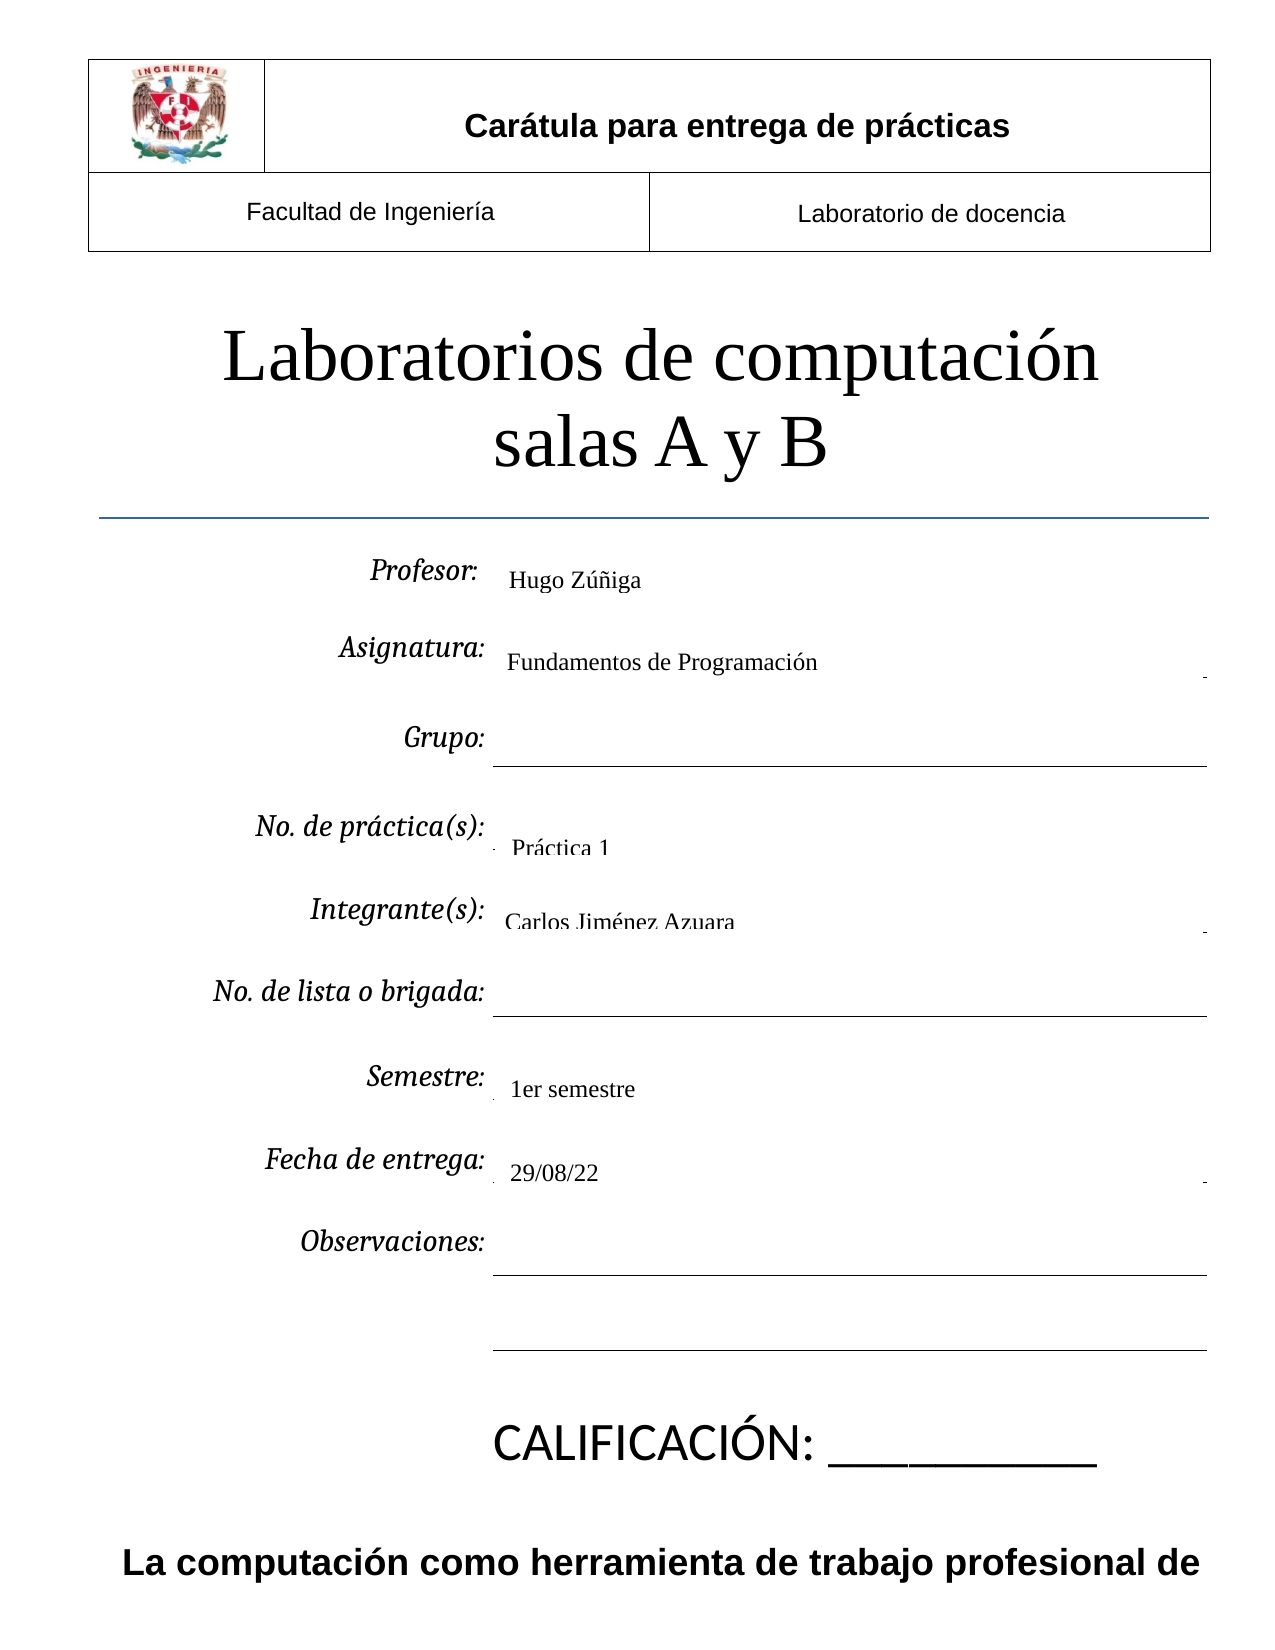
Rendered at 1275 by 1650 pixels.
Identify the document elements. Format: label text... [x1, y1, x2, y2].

table_cell [493, 933, 1207, 1016]
table_cell [493, 678, 1207, 766]
table_cell No. de práctica(s): [118, 766, 493, 849]
table_header Carátula para entrega de prácticas [265, 60, 1210, 172]
table_cell [118, 1275, 493, 1350]
table_header Profesor: [118, 519, 493, 587]
table_cell [490, 899, 1202, 936]
table_cell [493, 602, 1207, 677]
table_header [493, 511, 1207, 517]
table_cell [492, 640, 1202, 684]
text CALIFICACIÓN: __________ [118, 1408, 1205, 1474]
text La computación como herramienta de trabajo profesional de [118, 1540, 1205, 1583]
text salas A y B [118, 396, 1205, 482]
text Laboratorios de computación [118, 310, 1205, 396]
table_cell Grupo: [118, 677, 493, 766]
table_cell Semestre: [495, 1067, 1211, 1108]
table_cell Integrante(s): [118, 849, 493, 932]
table_header [118, 511, 493, 517]
table_cell Observaciones: [118, 1182, 493, 1275]
table_cell Facultad de Ingeniería [89, 173, 649, 251]
table_cell [493, 850, 1207, 932]
table_cell [495, 1151, 1202, 1192]
table_cell Asignatura: [118, 587, 493, 677]
table_cell Semestre: [118, 1016, 493, 1099]
table_cell Fecha de entrega: [118, 1099, 493, 1182]
table_header [494, 558, 1209, 601]
table_cell [493, 1276, 1207, 1350]
table_header [89, 60, 264, 172]
table_cell [493, 767, 1207, 849]
table_cell [493, 1183, 1207, 1275]
table_cell [493, 1100, 1207, 1182]
table_header [493, 519, 1207, 556]
table_cell Laboratorio de docencia [650, 173, 1210, 251]
table_cell No. de lista o brigada: [118, 932, 493, 1016]
table_cell [496, 825, 1214, 862]
table_cell [493, 1017, 1207, 1066]
